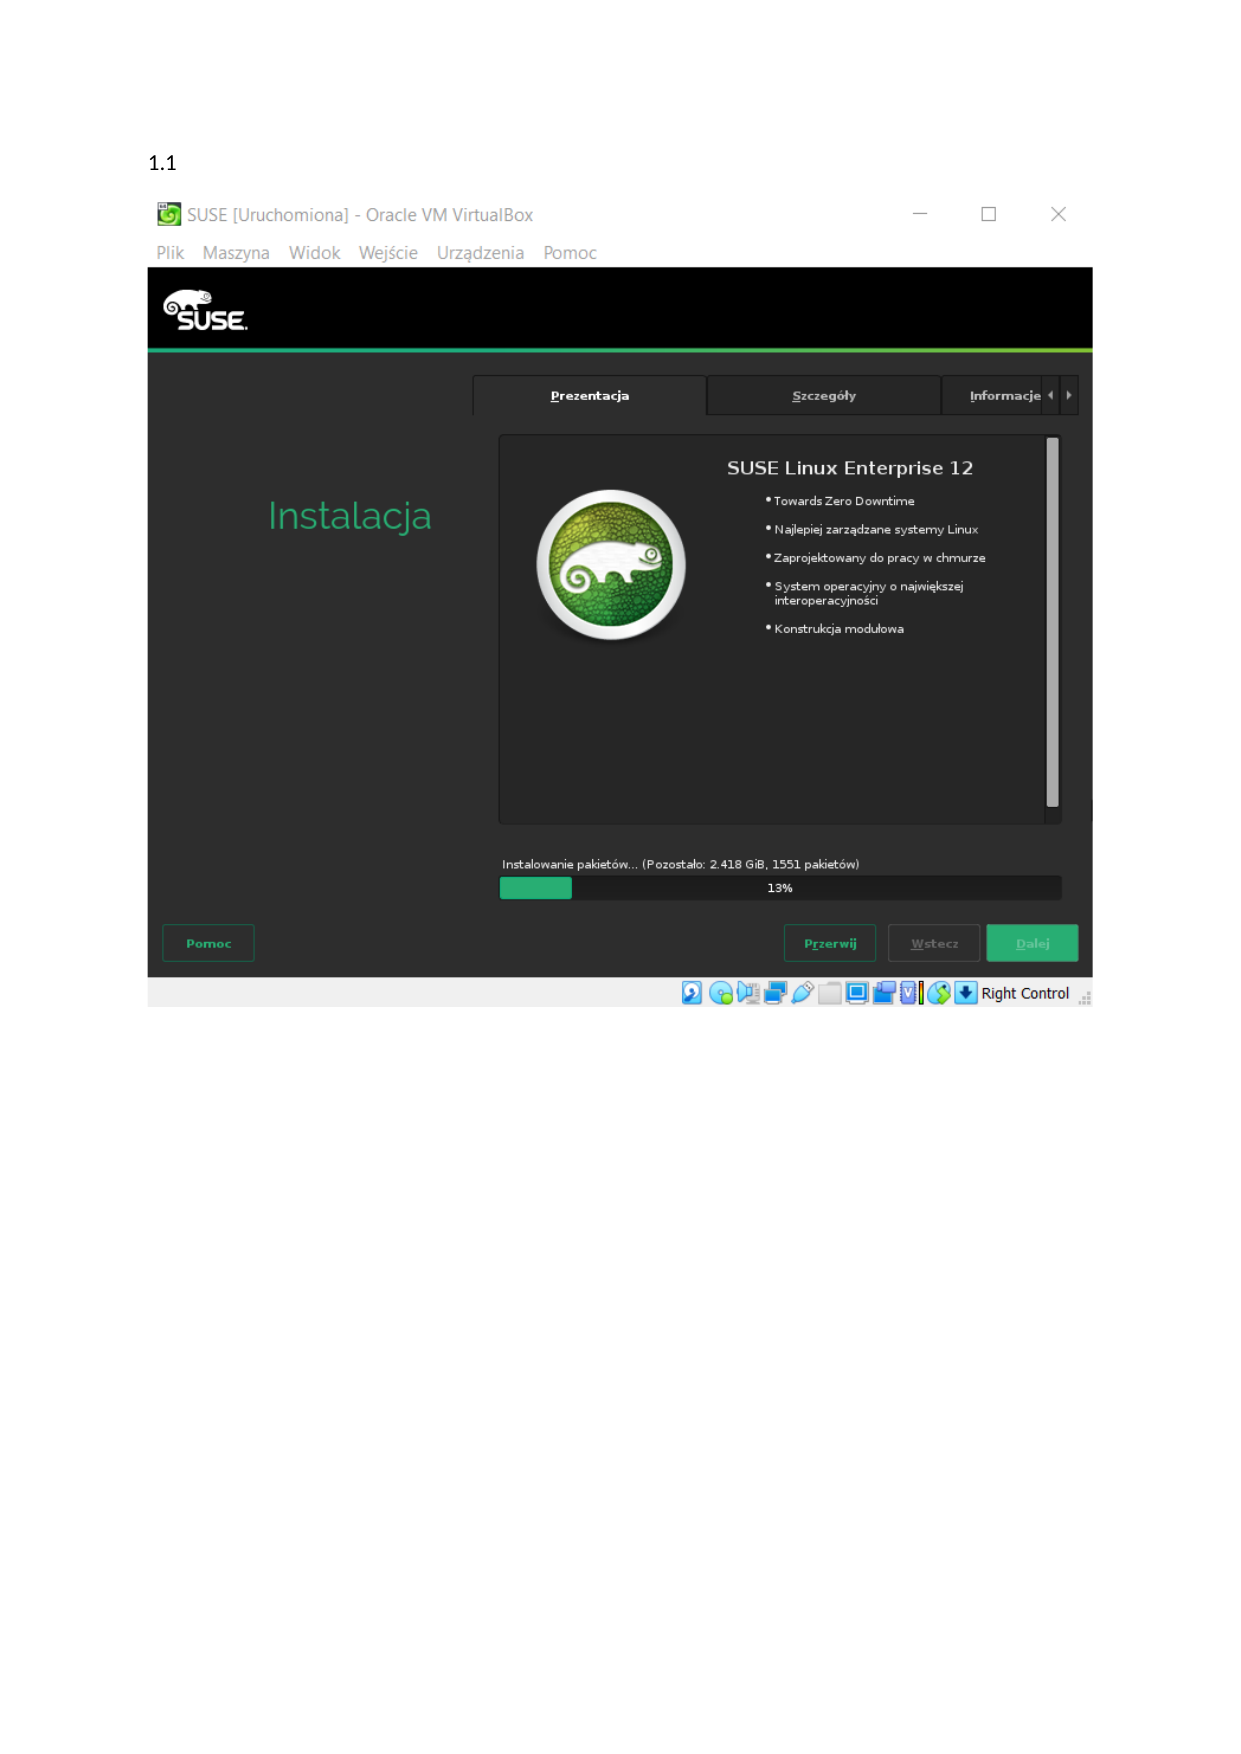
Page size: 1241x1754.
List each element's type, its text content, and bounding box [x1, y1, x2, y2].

picture [147, 194, 1093, 1007]
text 1.1 [148, 148, 1093, 176]
